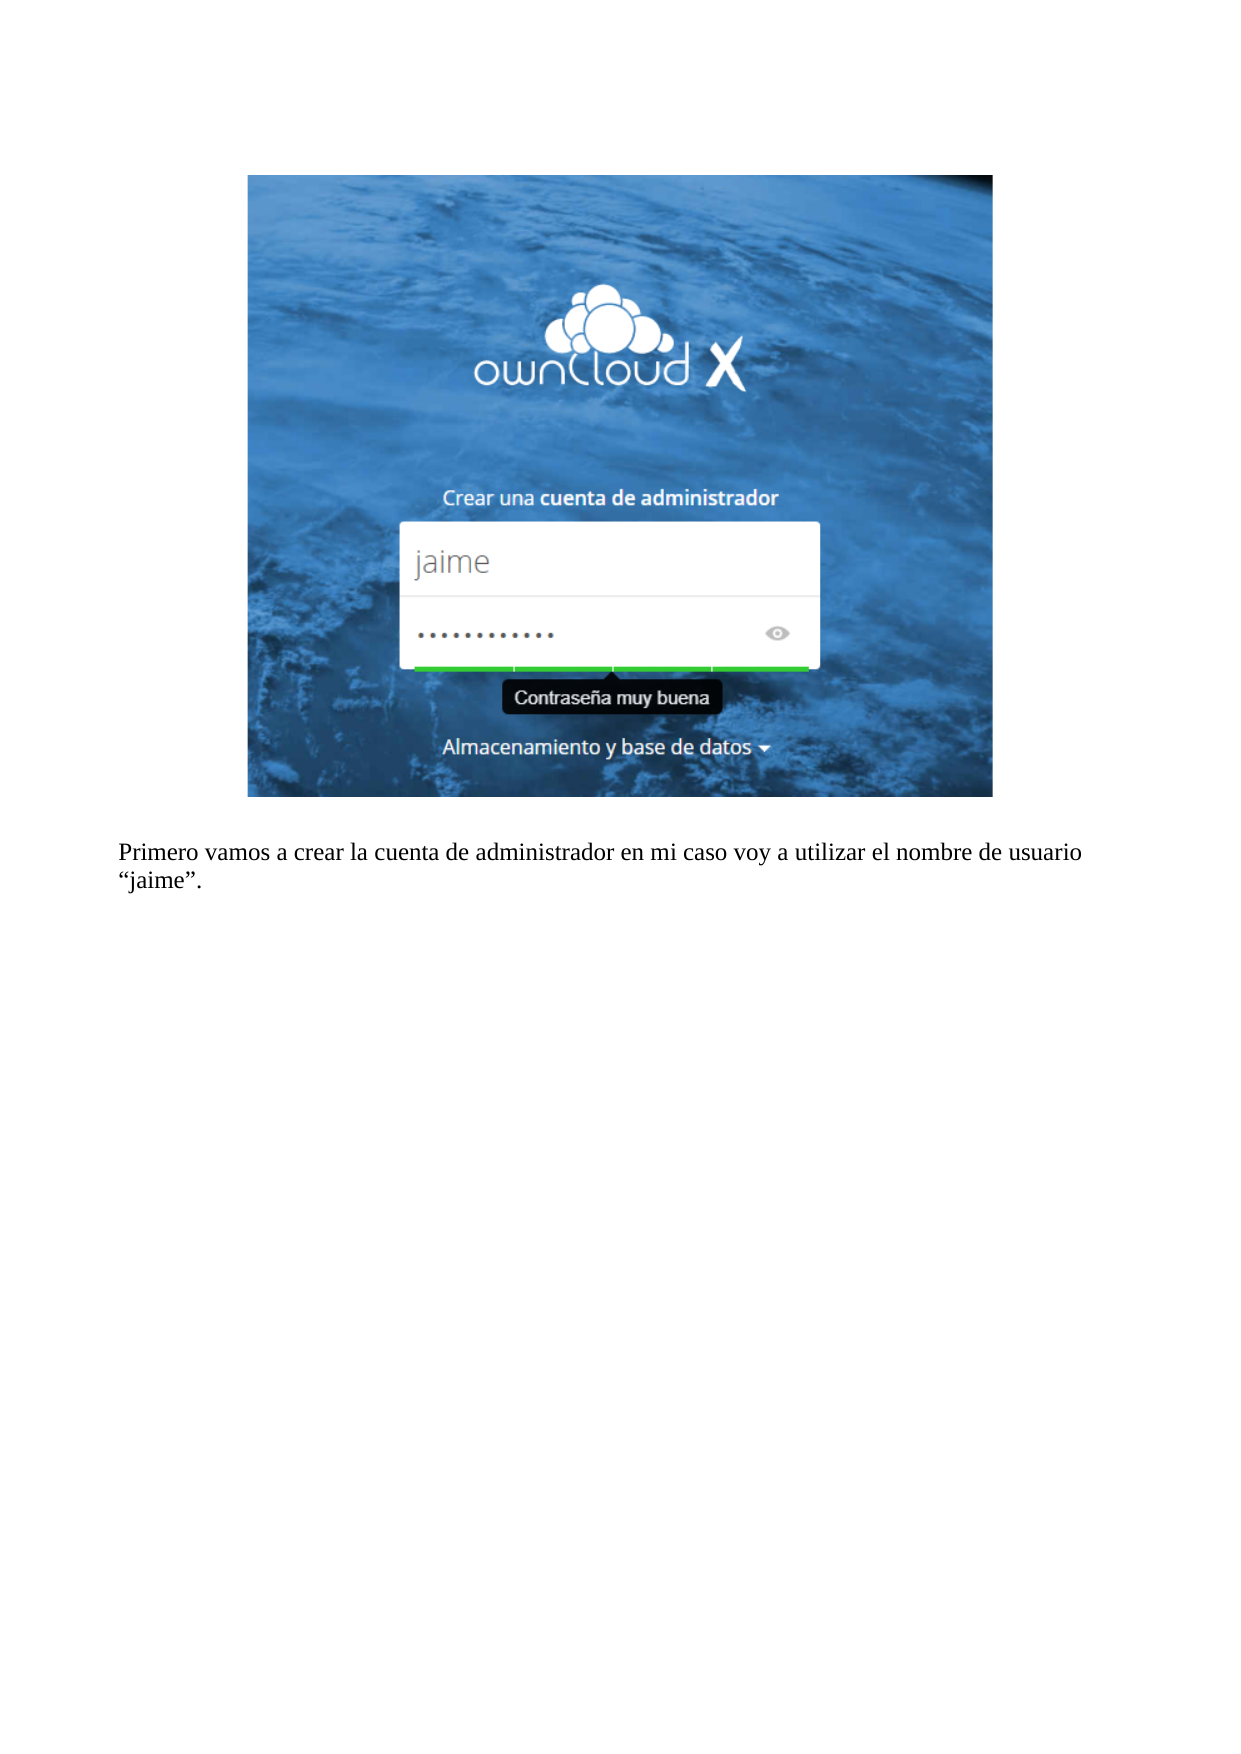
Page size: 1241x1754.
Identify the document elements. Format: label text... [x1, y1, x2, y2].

text Primero vamos a crear la cuenta de administrador en mi caso voy a utilizar el nombre de usuario “jaime”. [118, 837, 1122, 894]
picture [247, 175, 993, 797]
